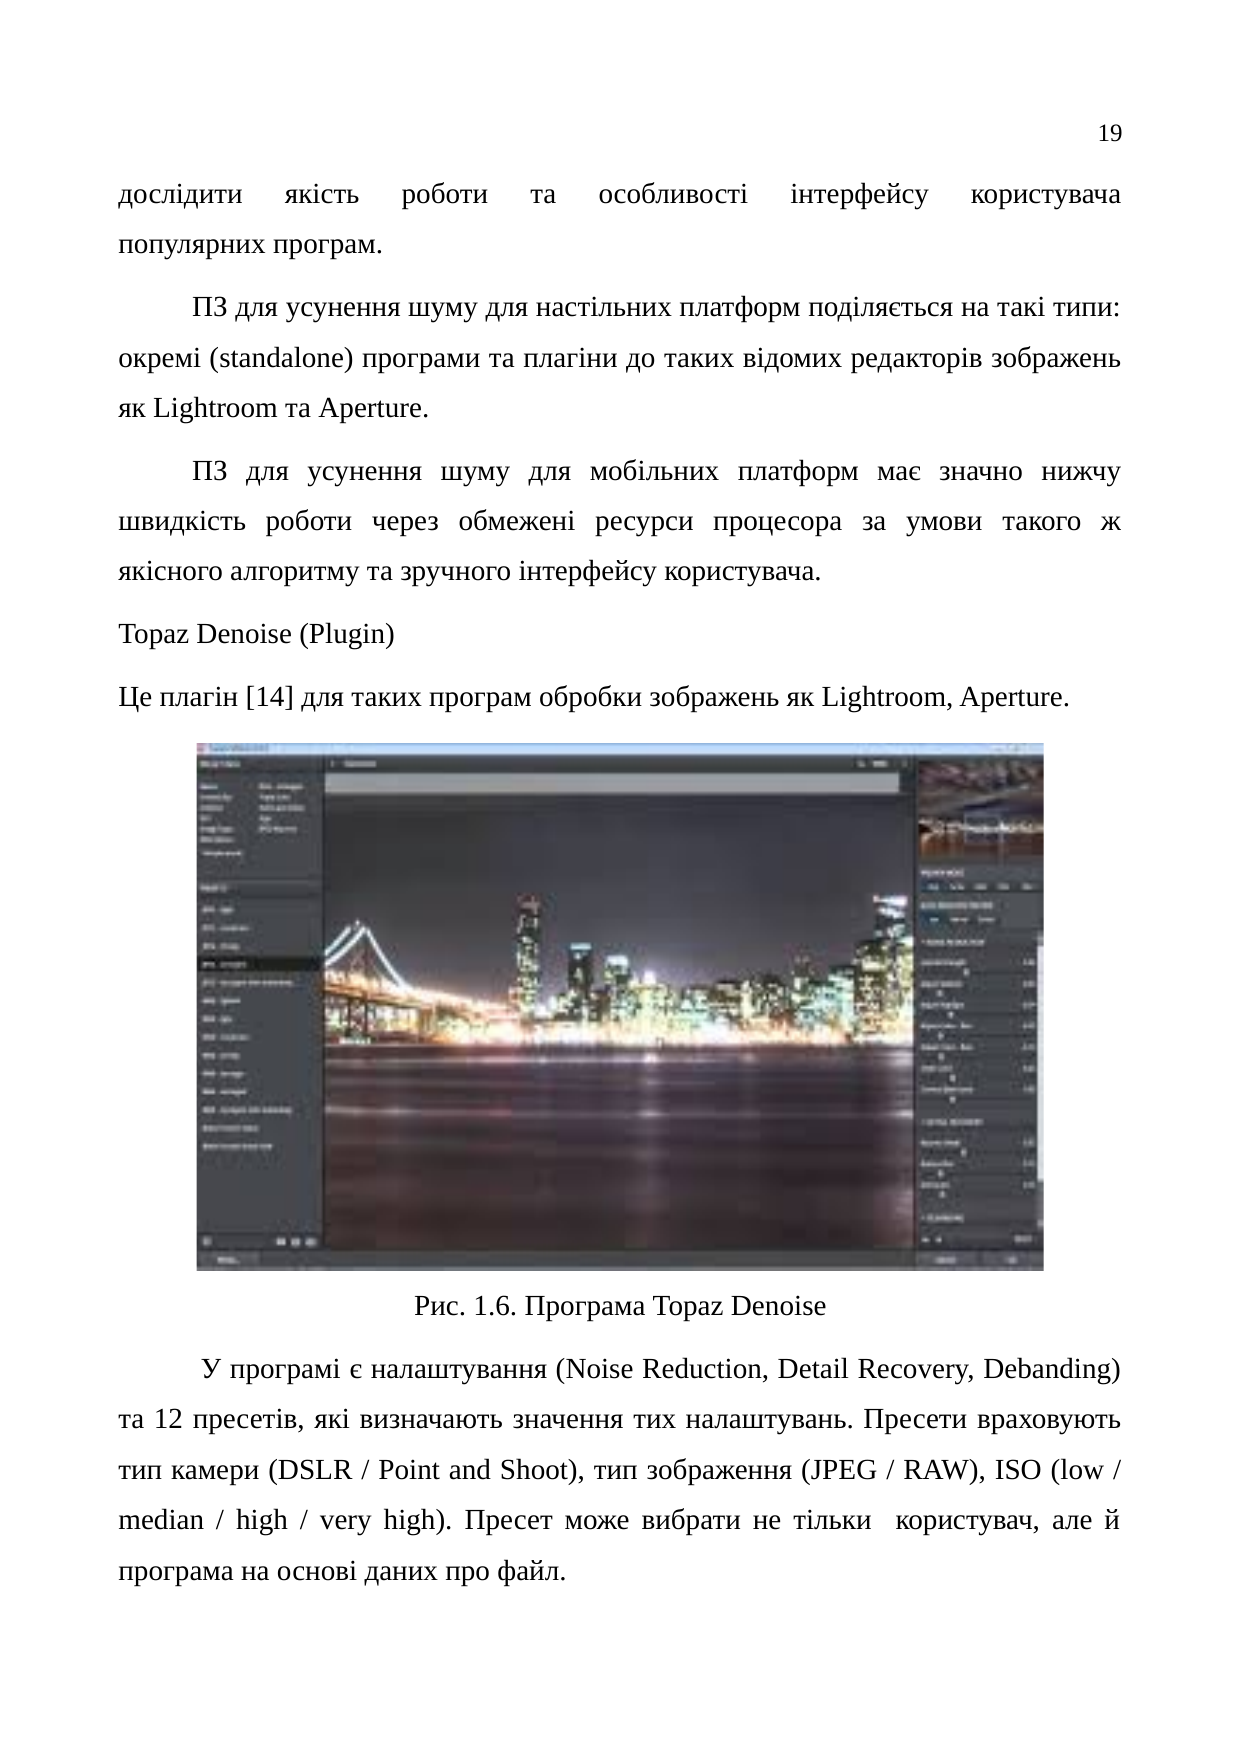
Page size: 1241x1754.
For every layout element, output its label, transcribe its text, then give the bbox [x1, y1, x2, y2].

text Рис. 1.6. Програма Topaz Denoise [118, 742, 1122, 1322]
text У програмі є налаштування (Noise Reduction, Detail Recovery, Debanding) та 12 пресетів, які визначають значення тих налаштувань. Пресети враховують тип камери (DSLR / Point and Shoot), тип зображення (JPEG / RAW), ISO (low / median / high / very high). Пресет може вибрати не тільки користувач, але й програма на основі даних про файл. [118, 1351, 1122, 1586]
text Це плагін [14] для таких програм обробки зображень як Lightroom, Aperture. [118, 679, 1122, 713]
picture [196, 743, 1044, 1271]
text Topaz Denoise (Plugin) [118, 616, 1122, 650]
text ПЗ для усунення шуму для мобільних платформ має значно нижчу швидкість роботи через обмежені ресурси процесора за умови такого ж якісного алгоритму та зручного інтерфейсу користувача. [118, 453, 1122, 587]
text ПЗ для усунення шуму для настільних платформ поділяється на такі типи: окремі (standalone) програми та плагіни до таких відомих редакторів зображень як Lightroom та Aperture. [118, 289, 1122, 424]
text дослідити якість роботи та особливості інтерфейсу користувача популярних програм. [118, 176, 1122, 260]
